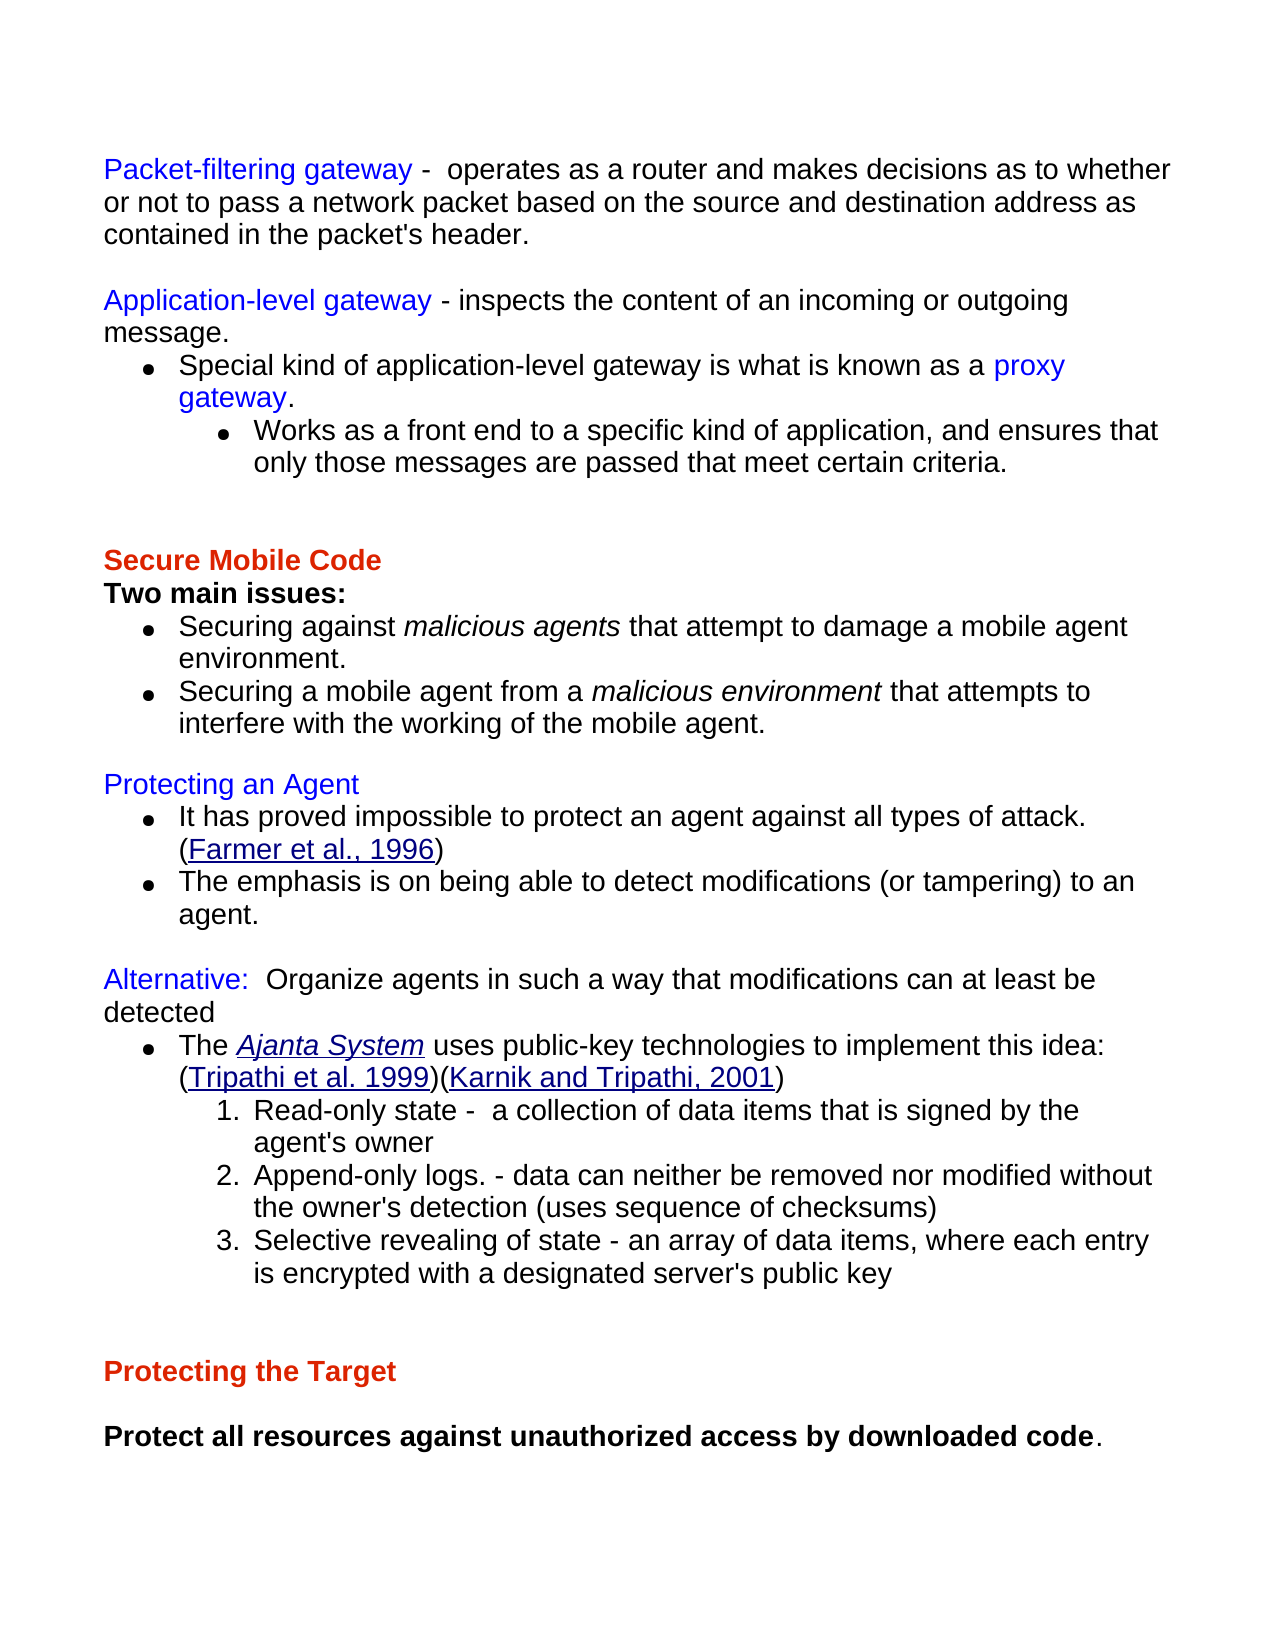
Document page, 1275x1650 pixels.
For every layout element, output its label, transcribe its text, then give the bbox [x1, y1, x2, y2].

text Alternative: Organize agents in such a way that modifications can at least be detected [103, 963, 1172, 1028]
list Selective revealing of state - an array of data items, where each entry is encrypted with a designated server's public key [216, 1224, 1172, 1289]
text Packet-filtering gateway - operates as a router and makes decisions as to whether or not to pass a network packet based on the source and destination address as contained in the packet's header. [103, 153, 1172, 251]
list It has proved impossible to protect an agent against all types of attack. (Farmer et al., 1996) [141, 800, 1172, 865]
list The emphasis is on being able to detect modifications (or tampering) to an agent. [141, 865, 1172, 931]
list Special kind of application-level gateway is what is known as a proxy gateway. [141, 349, 1172, 414]
text Secure Mobile Code [103, 544, 1172, 577]
list Securing a mobile agent from a malicious environment that attempts to interfere with the working of the mobile agent. [141, 675, 1172, 740]
text Two main issues: [103, 577, 1172, 609]
text Application-level gateway - inspects the content of an incoming or outgoing message. [103, 283, 1172, 349]
list Read-only state - a collection of data items that is signed by the agent's owner [216, 1094, 1172, 1159]
list Works as a front end to a specific kind of application, and ensures that only those messages are passed that meet certain criteria. [216, 414, 1172, 479]
list The Ajanta System uses public-key technologies to implement this idea: (Tripathi et al. 1999)(Karnik and Tripathi, 2001) [141, 1028, 1172, 1094]
list Securing against malicious agents that attempt to damage a mobile agent environment. [141, 609, 1172, 675]
list Append-only logs. - data can neither be removed nor modified without the owner's detection (uses sequence of checksums) [216, 1159, 1172, 1224]
text Protecting an Agent [103, 768, 1172, 800]
text Protect all resources against unauthorized access by downloaded code. [103, 1420, 1172, 1452]
text Protecting the Target [103, 1354, 1172, 1387]
